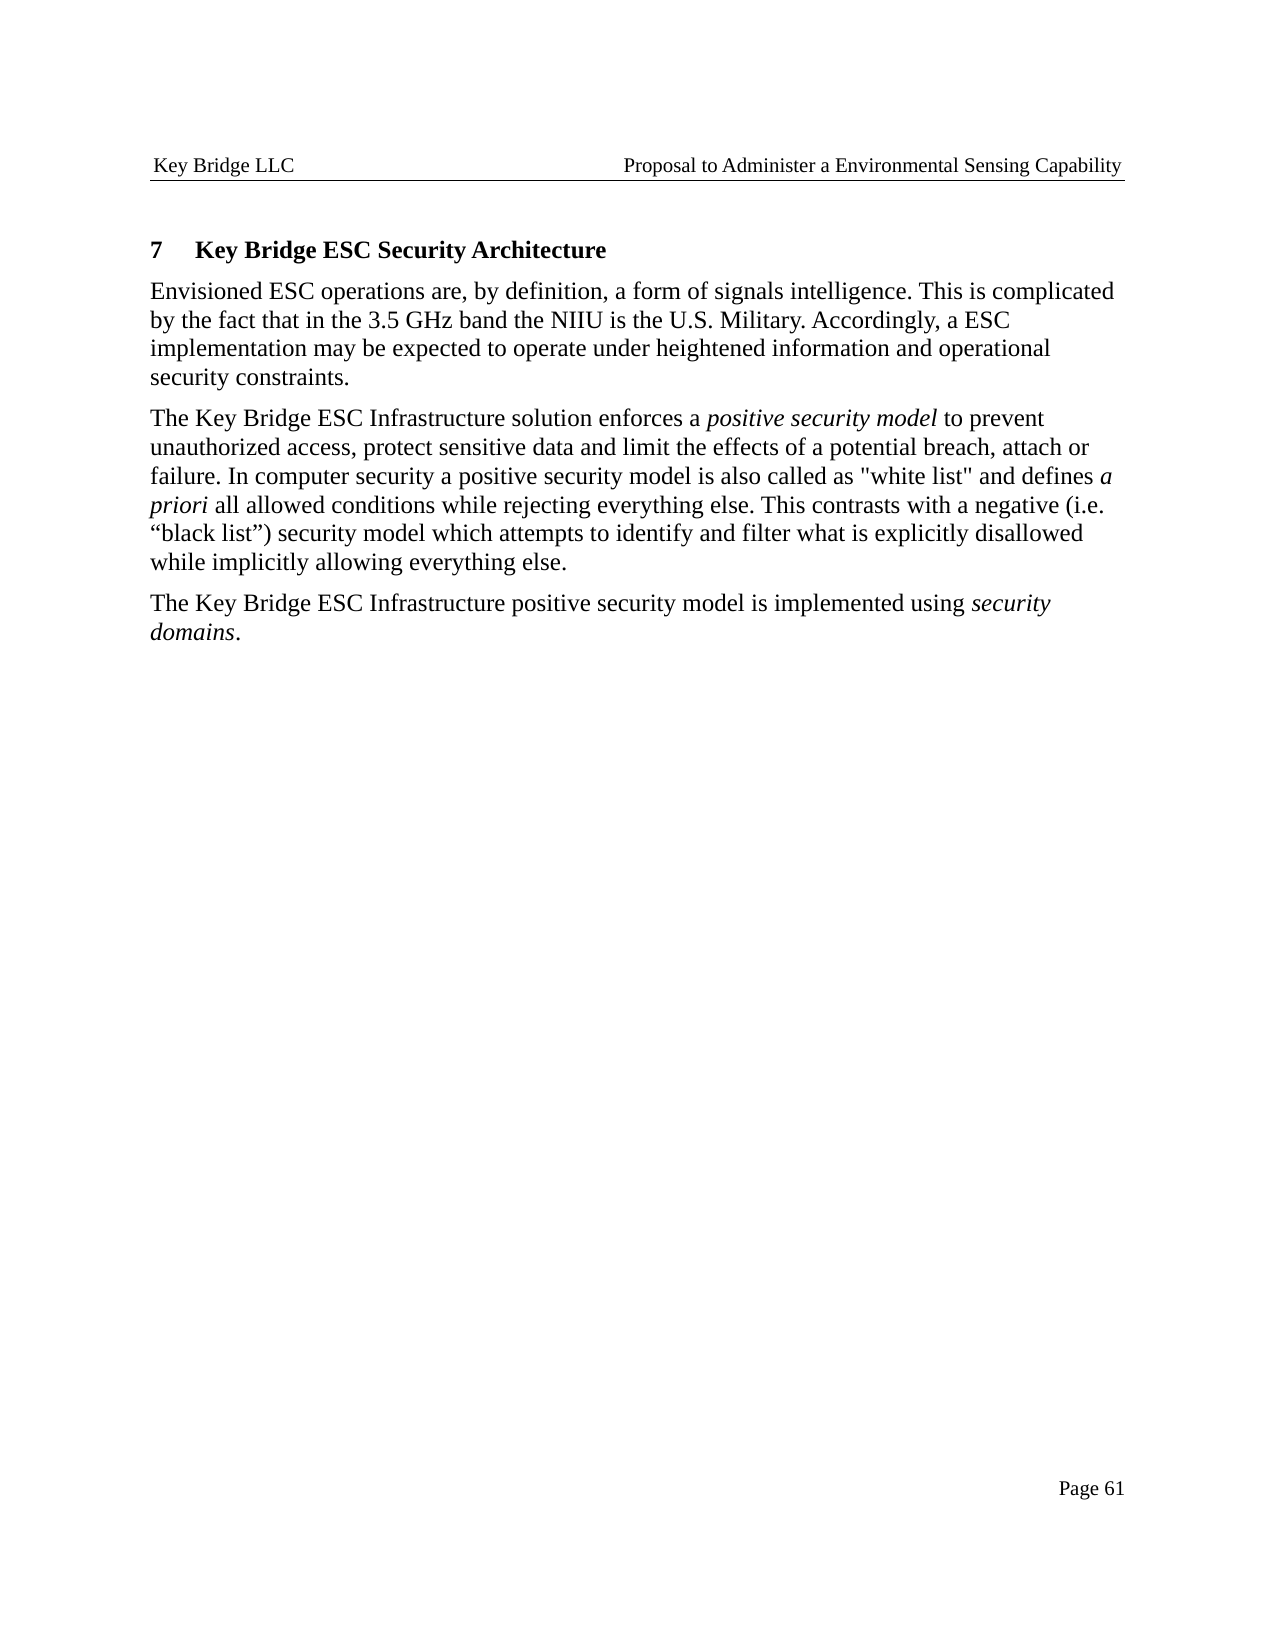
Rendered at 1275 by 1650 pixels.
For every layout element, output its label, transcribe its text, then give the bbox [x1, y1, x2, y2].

text The Key Bridge ESC Infrastructure solution enforces a positive security model to prevent unauthorized access, protect sensitive data and limit the effects of a potential breach, attach or failure. In computer security a positive security model is also called as "white list" and defines a priori all allowed conditions while rejecting everything else. This contrasts with a negative (i.e. “black list”) security model which attempts to identify and filter what is explicitly disallowed while implicitly allowing everything else. [150, 403, 1125, 576]
subtitle Key Bridge ESC Security Architecture [150, 235, 1125, 263]
text Envisioned ESC operations are, by definition, a form of signals intelligence. This is complicated by the fact that in the 3.5 GHz band the NIIU is the U.S. Military. Accordingly, a ESC implementation may be expected to operate under heightened information and operational security constraints. [150, 276, 1125, 391]
text The Key Bridge ESC Infrastructure positive security model is implemented using security domains. [150, 588, 1125, 646]
